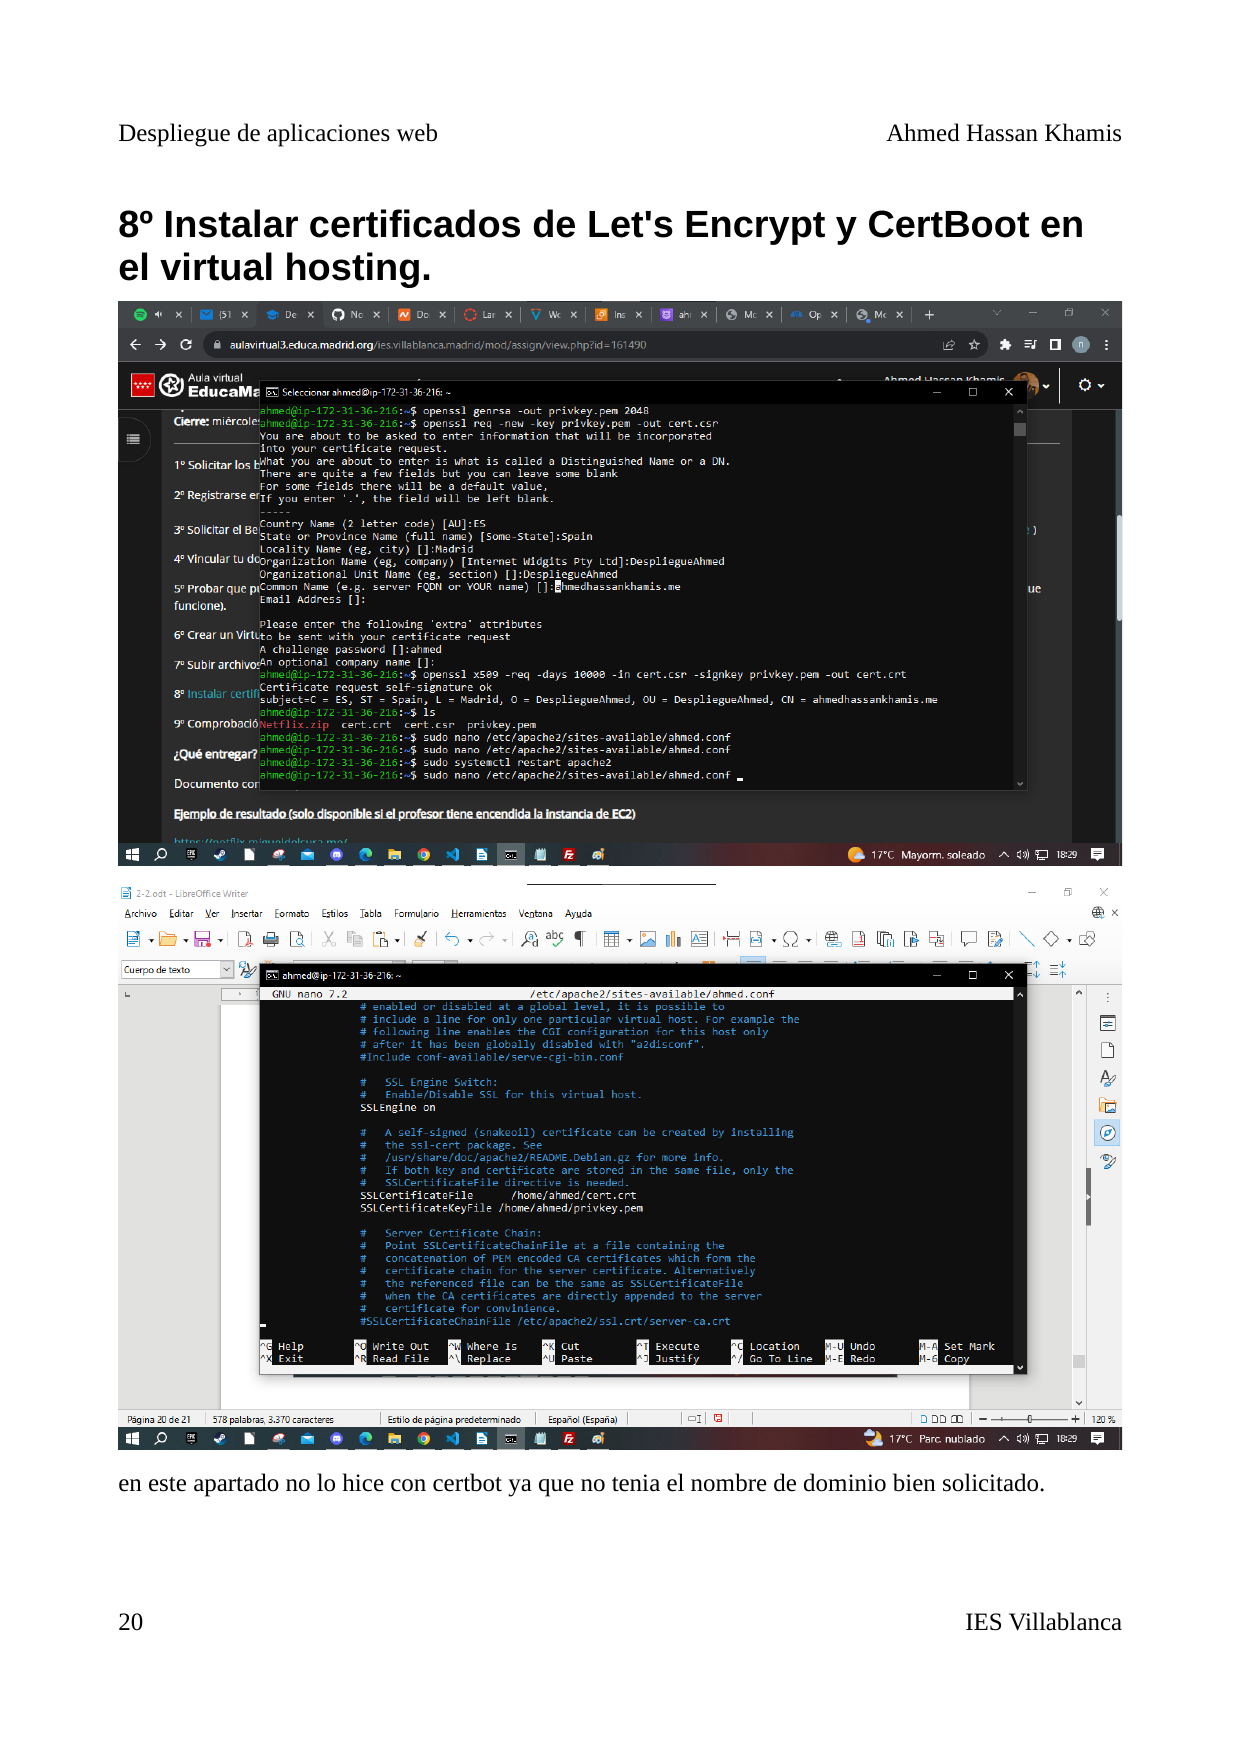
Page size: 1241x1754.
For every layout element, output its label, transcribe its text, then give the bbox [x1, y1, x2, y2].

text en este apartado no lo hice con certbot ya que no tenia el nombre de dominio bien solicitado. [118, 1468, 1122, 1497]
subtitle 8º Instalar certificados de Let's Encrypt y CertBoot en el virtual hosting. [118, 201, 1122, 289]
picture [118, 301, 1123, 866]
picture [118, 884, 1123, 1450]
